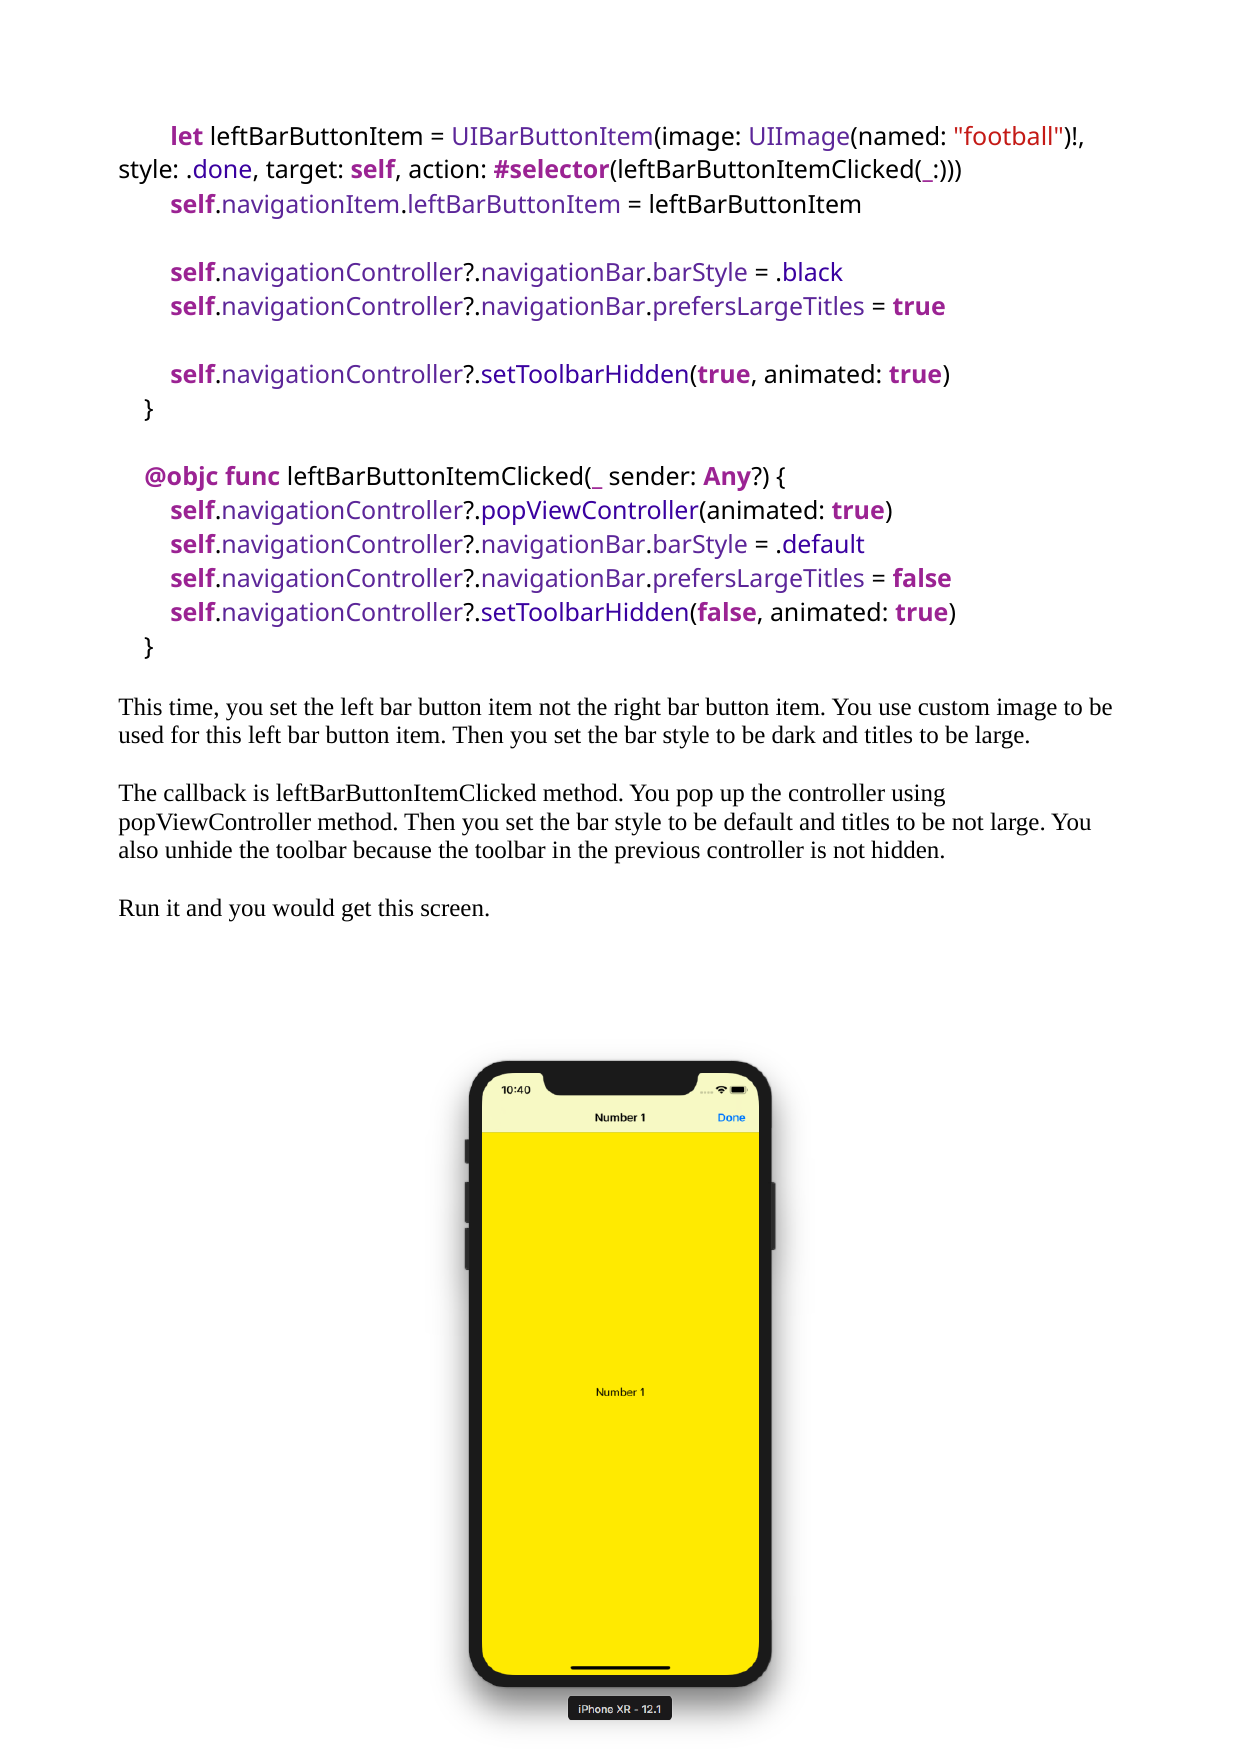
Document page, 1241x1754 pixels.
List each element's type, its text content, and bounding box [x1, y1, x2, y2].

text self.navigationController?.navigationBar.prefersLargeTitles = true [118, 288, 1122, 322]
text The callback is leftBarButtonItemClicked method. You pop up the controller using popViewController method. Then you set the bar style to be default and titles to be not large. You also unhide the toolbar because the toolbar in the previous controller is not hidden. [118, 778, 1122, 864]
picture [415, 1033, 825, 1754]
text @objc func leftBarButtonItemClicked(_ sender: Any?) { [118, 459, 1122, 493]
text self.navigationController?.popViewController(animated: true) [118, 493, 1122, 527]
text } [118, 391, 1122, 425]
text } [118, 629, 1122, 663]
text self.navigationController?.setToolbarHidden(true, animated: true) [118, 357, 1122, 391]
text This time, you set the left bar button item not the right bar button item. You use custom image to be used for this left bar button item. Then you set the bar style to be dark and titles to be large. [118, 692, 1122, 749]
text self.navigationController?.navigationBar.barStyle = .default [118, 527, 1122, 561]
text self.navigationItem.leftBarButtonItem = leftBarButtonItem [118, 186, 1122, 220]
text self.navigationController?.navigationBar.barStyle = .black [118, 254, 1122, 288]
text Run it and you would get this screen. [118, 893, 1122, 922]
text let leftBarButtonItem = UIBarButtonItem(image: UIImage(named: "football")!, style: .done, target: self, action: #selector(leftBarButtonItemClicked(_:))) [118, 118, 1122, 186]
text self.navigationController?.navigationBar.prefersLargeTitles = false [118, 561, 1122, 595]
text self.navigationController?.setToolbarHidden(false, animated: true) [118, 595, 1122, 629]
